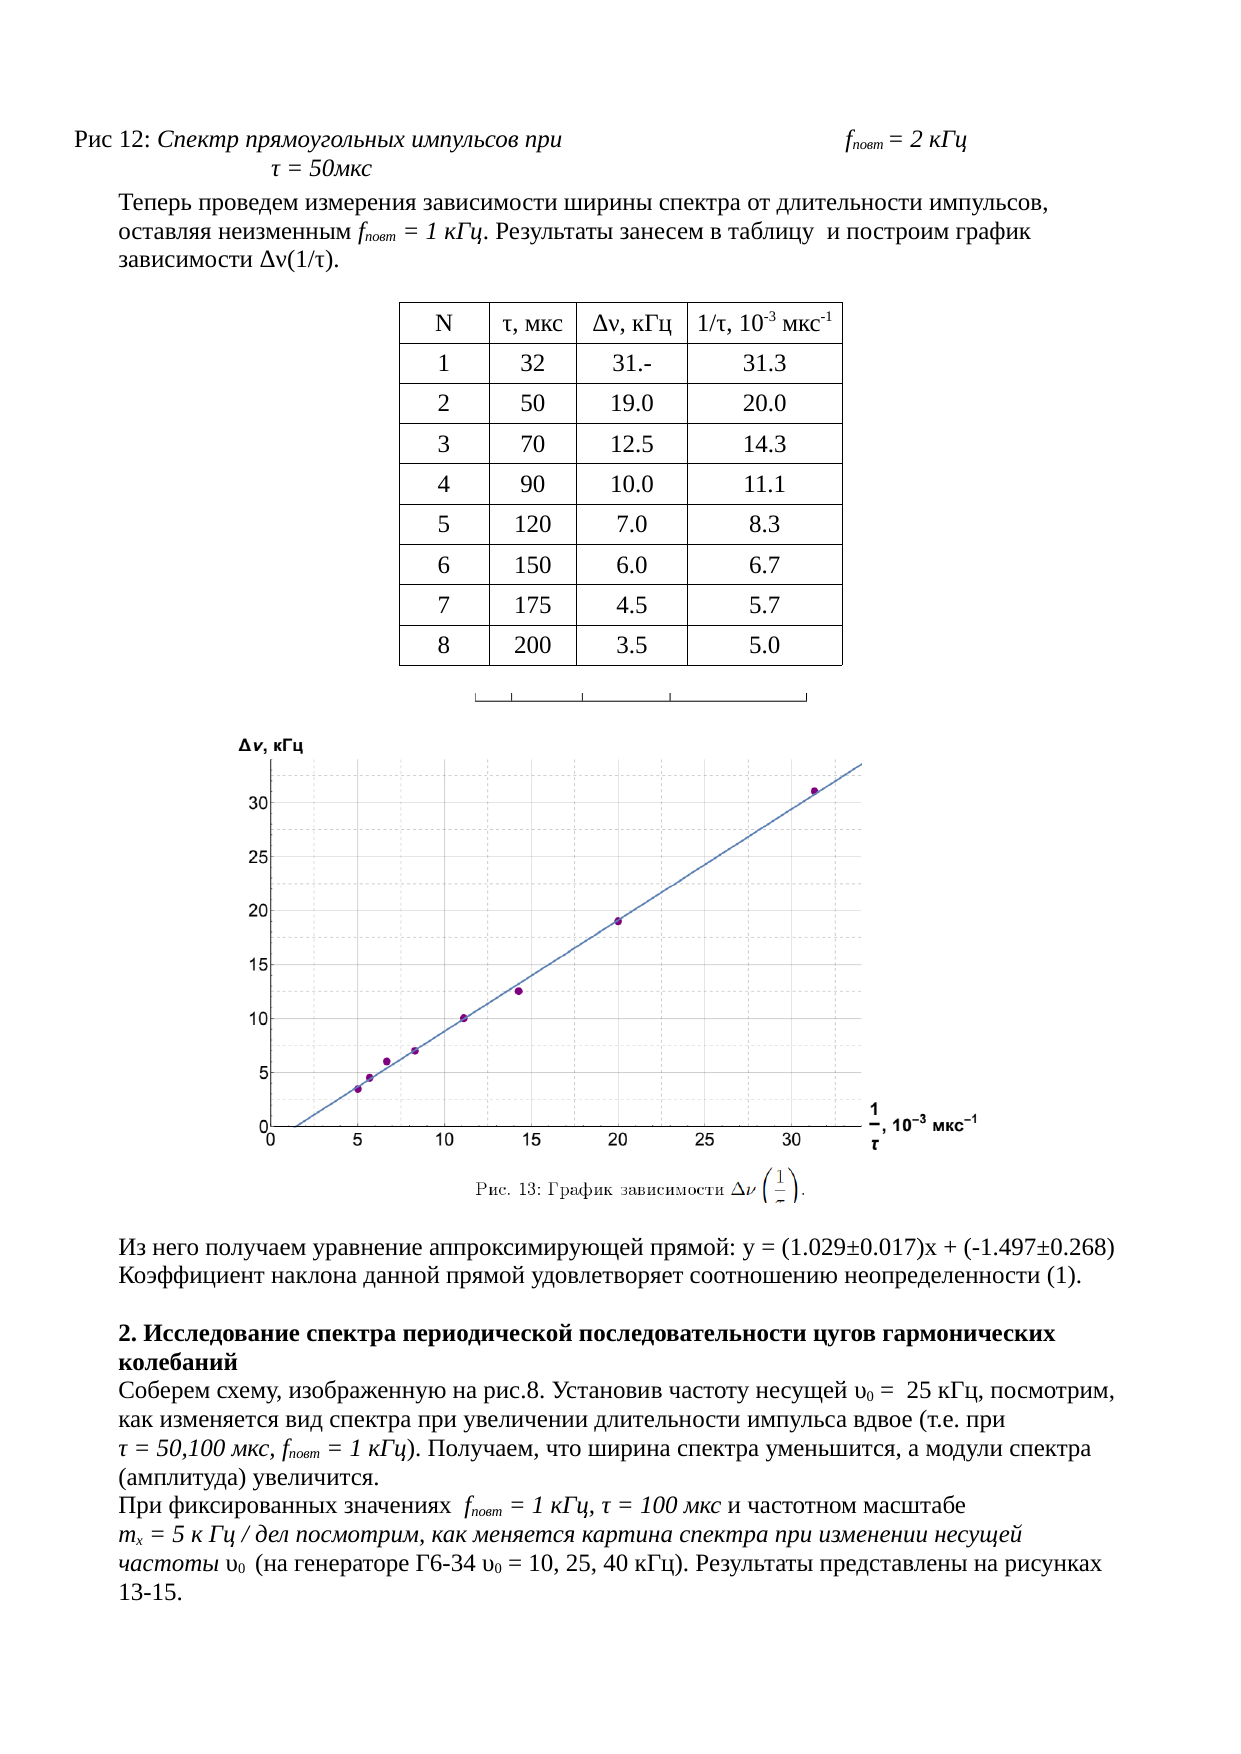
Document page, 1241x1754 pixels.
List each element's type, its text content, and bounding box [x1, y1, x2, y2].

text Теперь проведем измерения зависимости ширины спектра от длительности импульсов, оставляя неизменным fповт = 1 кГц. Результаты занесем в таблицу и построим график зависимости Δν(1/τ). [118, 187, 1122, 273]
text Соберем схему, изображенную на рис.8. Установив частоту несущей υ0 = 25 кГц, посмотрим, как изменяется вид спектра при увеличении длительности импульса вдвое (т.е. при [118, 1376, 1122, 1433]
table_header Δν, кГц [577, 303, 687, 342]
table_cell 90 [490, 464, 576, 504]
table_cell 6.7 [688, 545, 842, 584]
table_header 1/τ, 10-3 мкс-1 [688, 303, 842, 342]
table_cell 5.7 [688, 585, 842, 624]
table_cell 32 [490, 344, 576, 383]
table_header Рис 12: Спектр прямоугольных импульсов при fповт = 2 кГц [621, 118, 1194, 187]
table_cell 31.- [577, 344, 687, 383]
table_cell 200 [490, 626, 576, 665]
table_header τ, мкс [490, 303, 576, 342]
table_cell 6.0 [577, 545, 687, 584]
table_cell 5.0 [688, 626, 842, 665]
table_cell 1 [400, 344, 489, 383]
table_header Рис 11: Спектр прямоугольных импульсов при τ = 50мкс [24, 118, 621, 187]
table_cell 20.0 [688, 384, 842, 423]
table_cell 7 [400, 585, 489, 624]
table_cell 8 [400, 626, 489, 665]
table_cell 50 [490, 384, 576, 423]
table_cell 175 [490, 585, 576, 624]
table_cell 7.0 [577, 505, 687, 544]
table_cell 10.0 [577, 464, 687, 504]
table_cell 12.5 [577, 424, 687, 463]
text При фиксированных значениях fповт = 1 кГц, τ = 100 мкс и частотном масштабе [118, 1491, 1122, 1519]
table_cell 6 [400, 545, 489, 584]
table_cell 4 [400, 464, 489, 504]
text 2. Исследование спектра периодической последовательности цугов гармонических колебаний [118, 1318, 1122, 1376]
table_cell 5 [400, 505, 489, 544]
text Коэффициент наклона данной прямой удовлетворяет соотношению неопределенности (1). [118, 1261, 1122, 1289]
table_cell 70 [490, 424, 576, 463]
table_cell 14.3 [688, 424, 842, 463]
picture [176, 693, 1065, 1203]
table_cell 3.5 [577, 626, 687, 665]
table_header N [400, 303, 489, 342]
table_cell 19.0 [577, 384, 687, 423]
table_cell 150 [490, 545, 576, 584]
table_cell 8.3 [688, 505, 842, 544]
table_cell 3 [400, 424, 489, 463]
table_cell 4.5 [577, 585, 687, 624]
table_cell 2 [400, 384, 489, 423]
table_cell 120 [490, 505, 576, 544]
table_cell 11.1 [688, 464, 842, 504]
text mx = 5 к Гц / дел посмотрим, как меняется картина спектра при изменении несущей частоты υ0 (на генераторе Г6-34 υ0 = 10, 25, 40 кГц). Результаты представлены на рисунках 13-15. [118, 1519, 1122, 1606]
text τ = 50,100 мкс, fповт = 1 кГц). Получаем, что ширина спектра уменьшится, а модули спектра (амплитуда) увеличится. [118, 1433, 1122, 1491]
text Из него получаем уравнение аппроксимирующей прямой: y = (1.029±0.017)x + (-1.497±0.268) [118, 1232, 1122, 1261]
table_cell 31.3 [688, 344, 842, 383]
